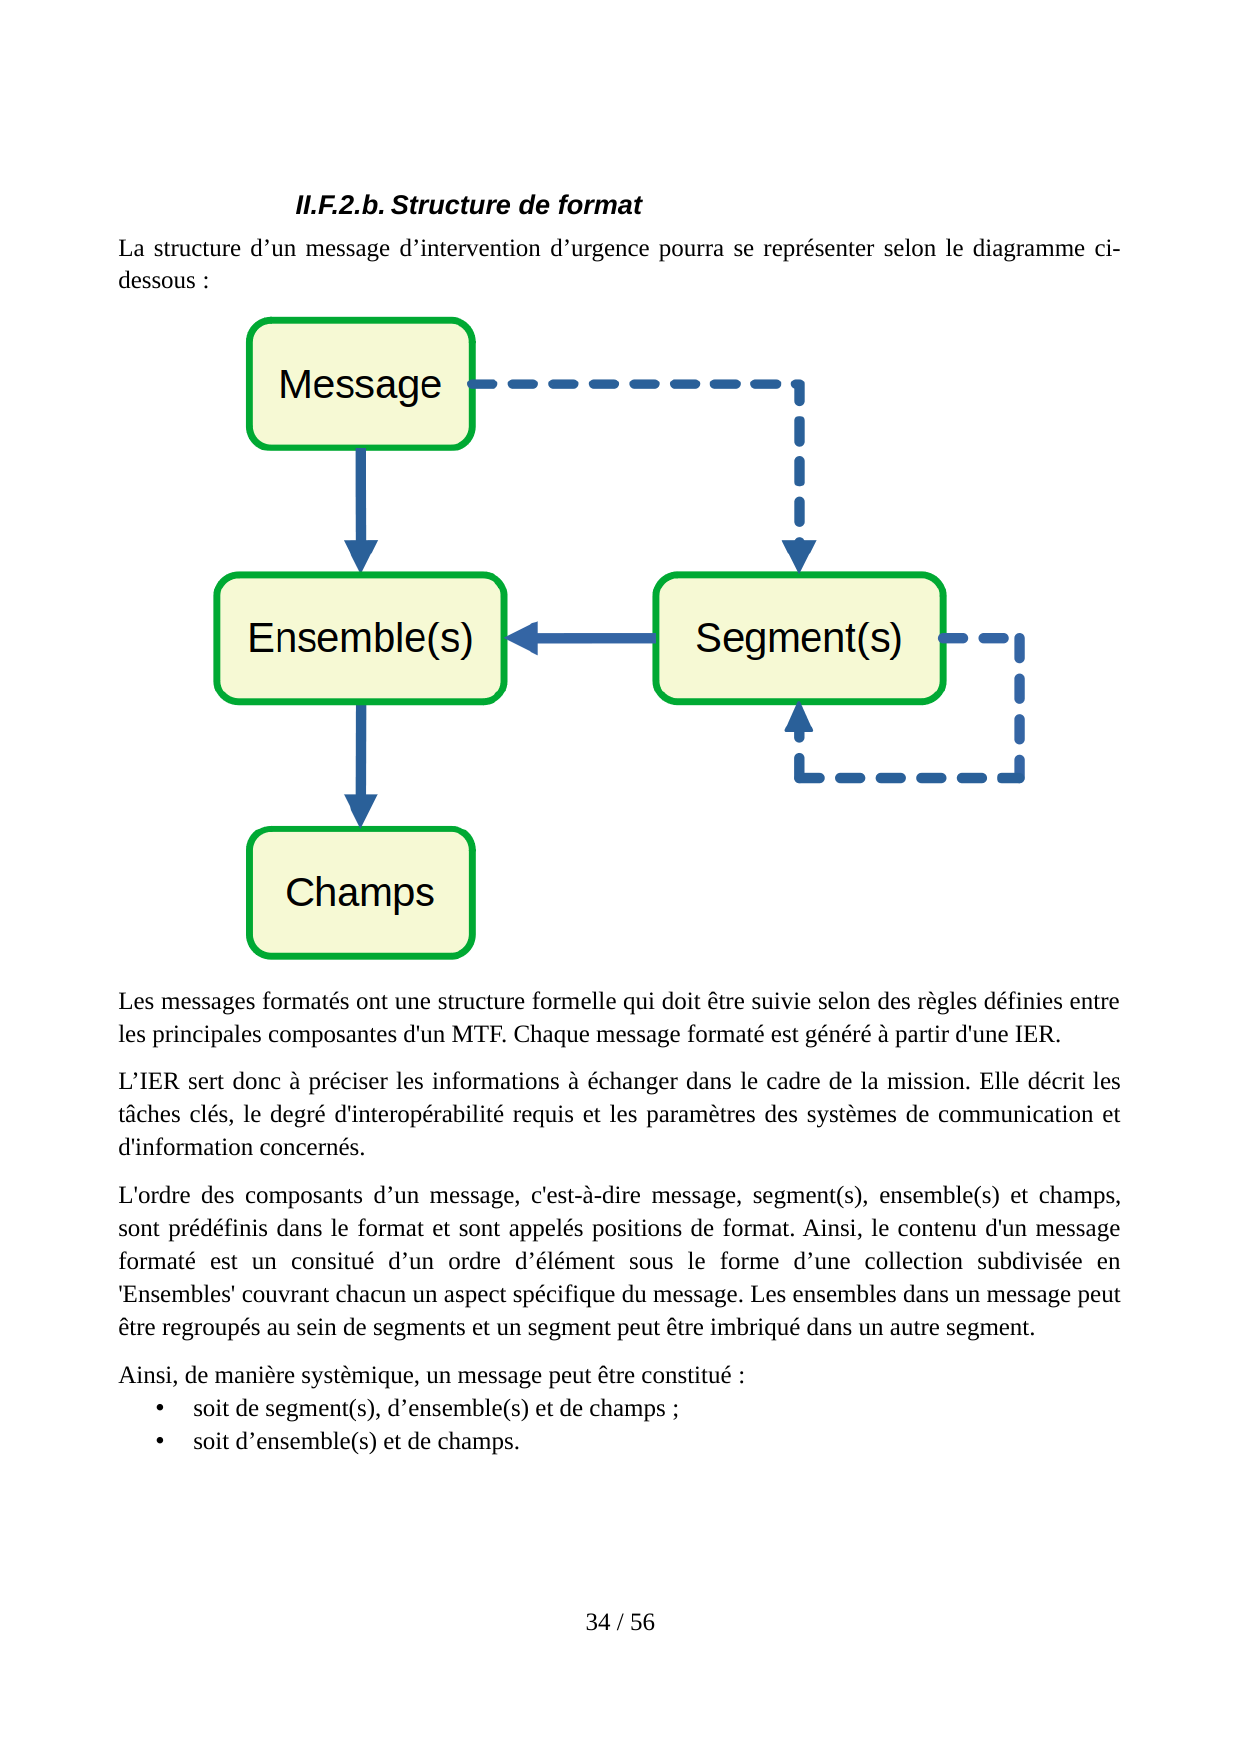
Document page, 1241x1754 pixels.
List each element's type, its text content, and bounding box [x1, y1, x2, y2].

text L’IER sert donc à préciser les informations à échanger dans le cadre de la mission. Elle décrit les tâches clés, le degré d'interopérabilité requis et les paramètres des systèmes de communication et d'information concernés. [118, 1066, 1122, 1161]
text Ainsi, de manière systèmique, un message peut être constitué : [118, 1360, 1122, 1388]
text La structure d’un message d’intervention d’urgence pourra se représenter selon le diagramme ci-dessous : [118, 233, 1122, 294]
picture [207, 313, 1033, 967]
text Les messages formatés ont une structure formelle qui doit être suivie selon des règles définies entre les principales composantes d'un MTF. Chaque message formaté est généré à partir d'une IER. [118, 986, 1122, 1047]
text L'ordre des composants d’un message, c'est-à-dire message, segment(s), ensemble(s) et champs, sont prédéfinis dans le format et sont appelés positions de format. Ainsi, le contenu d'un message formaté est un consitué d’un ordre d’élément sous le forme d’une collection subdivisée en 'Ensembles' couvrant chacun un aspect spécifique du message. Les ensembles dans un message peut être regroupés au sein de segments et un segment peut être imbriqué dans un autre segment. [118, 1180, 1122, 1341]
subtitle Structure de format [118, 189, 1122, 220]
list soit de segment(s), d’ensemble(s) et de champs ; [156, 1393, 1122, 1421]
list soit d’ensemble(s) et de champs. [156, 1426, 1122, 1454]
